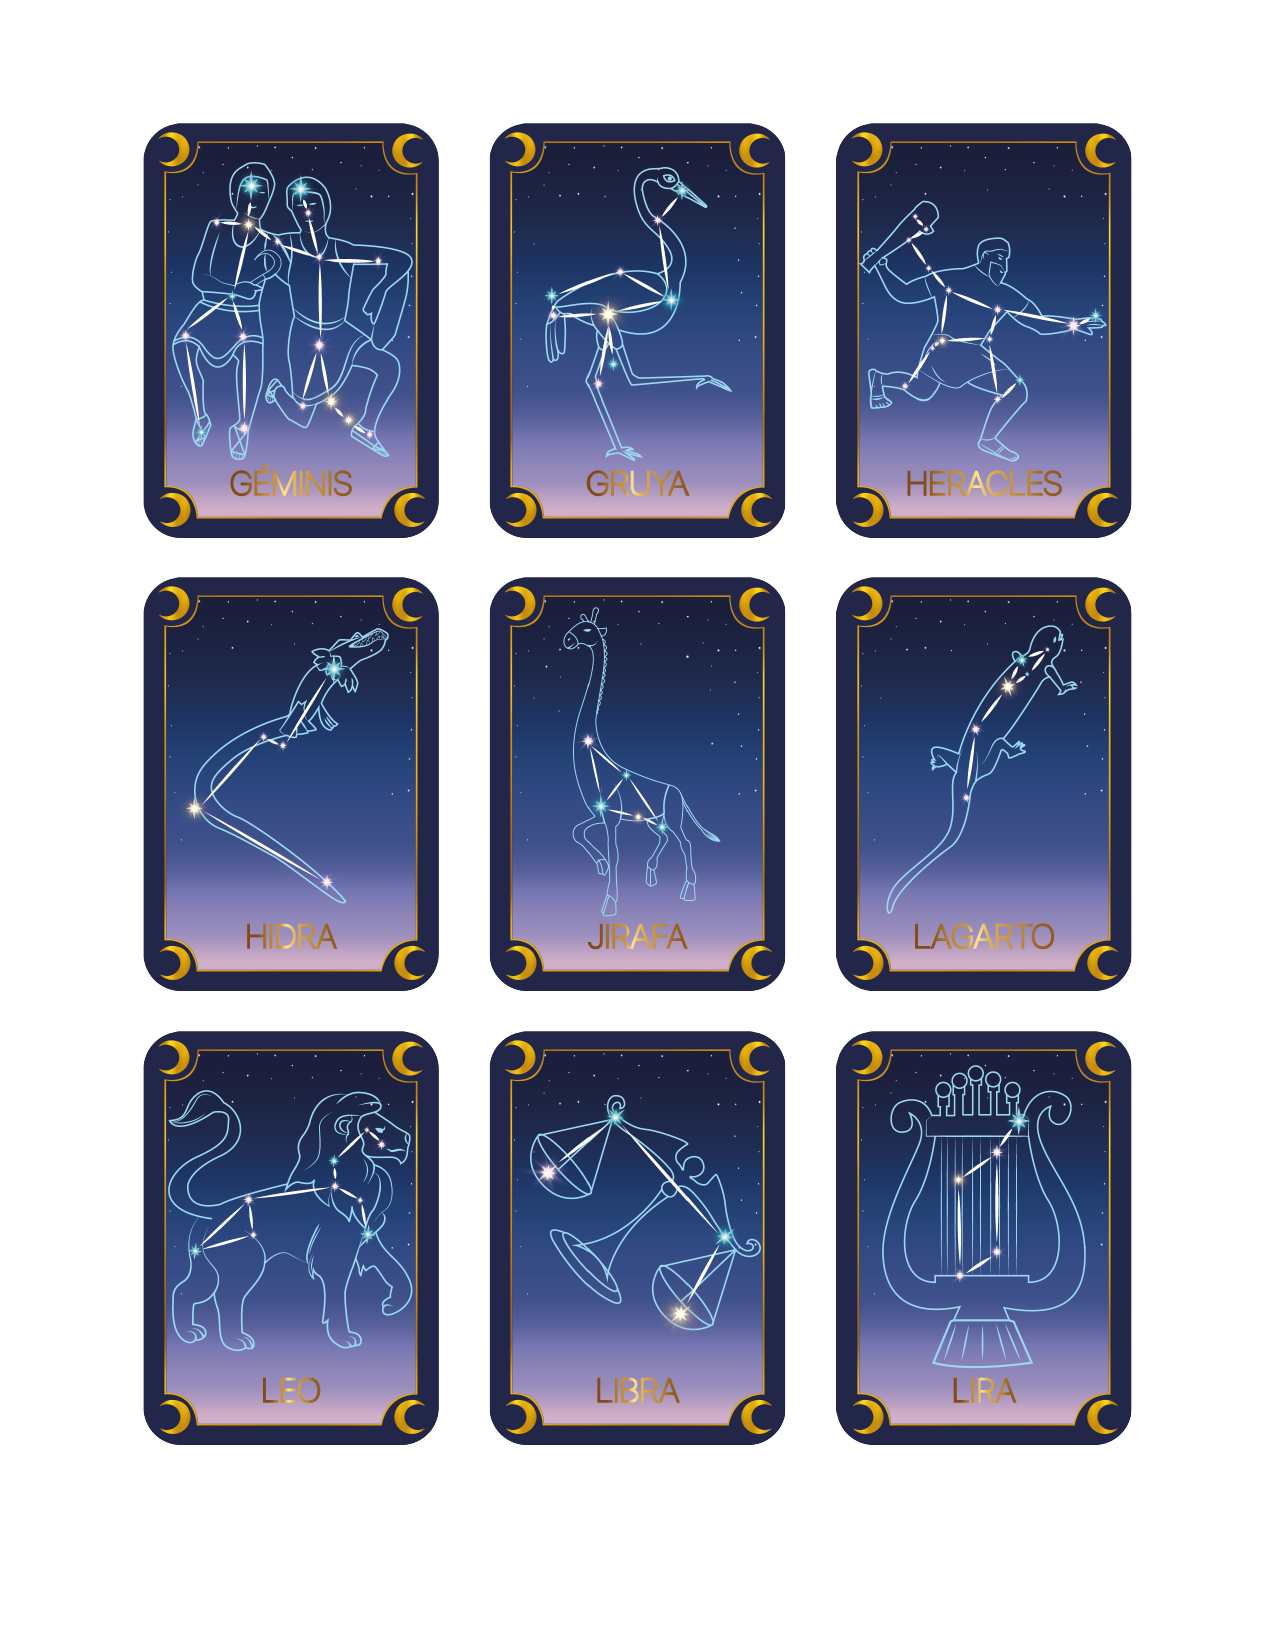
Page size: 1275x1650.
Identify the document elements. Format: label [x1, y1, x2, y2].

picture [489, 577, 786, 991]
picture [489, 1031, 786, 1445]
table_cell [811, 1025, 1157, 1479]
picture [836, 1031, 1132, 1445]
table_cell [464, 572, 811, 1025]
picture [143, 577, 439, 991]
table_header [811, 118, 1157, 572]
table_header [464, 118, 811, 572]
table_cell [118, 572, 464, 1025]
table_cell [118, 1025, 464, 1479]
table_cell [811, 572, 1157, 1025]
picture [489, 123, 786, 538]
picture [836, 577, 1132, 991]
table_cell [464, 1025, 811, 1479]
table_header [118, 118, 464, 572]
picture [143, 123, 439, 538]
picture [836, 123, 1132, 538]
picture [143, 1031, 439, 1445]
